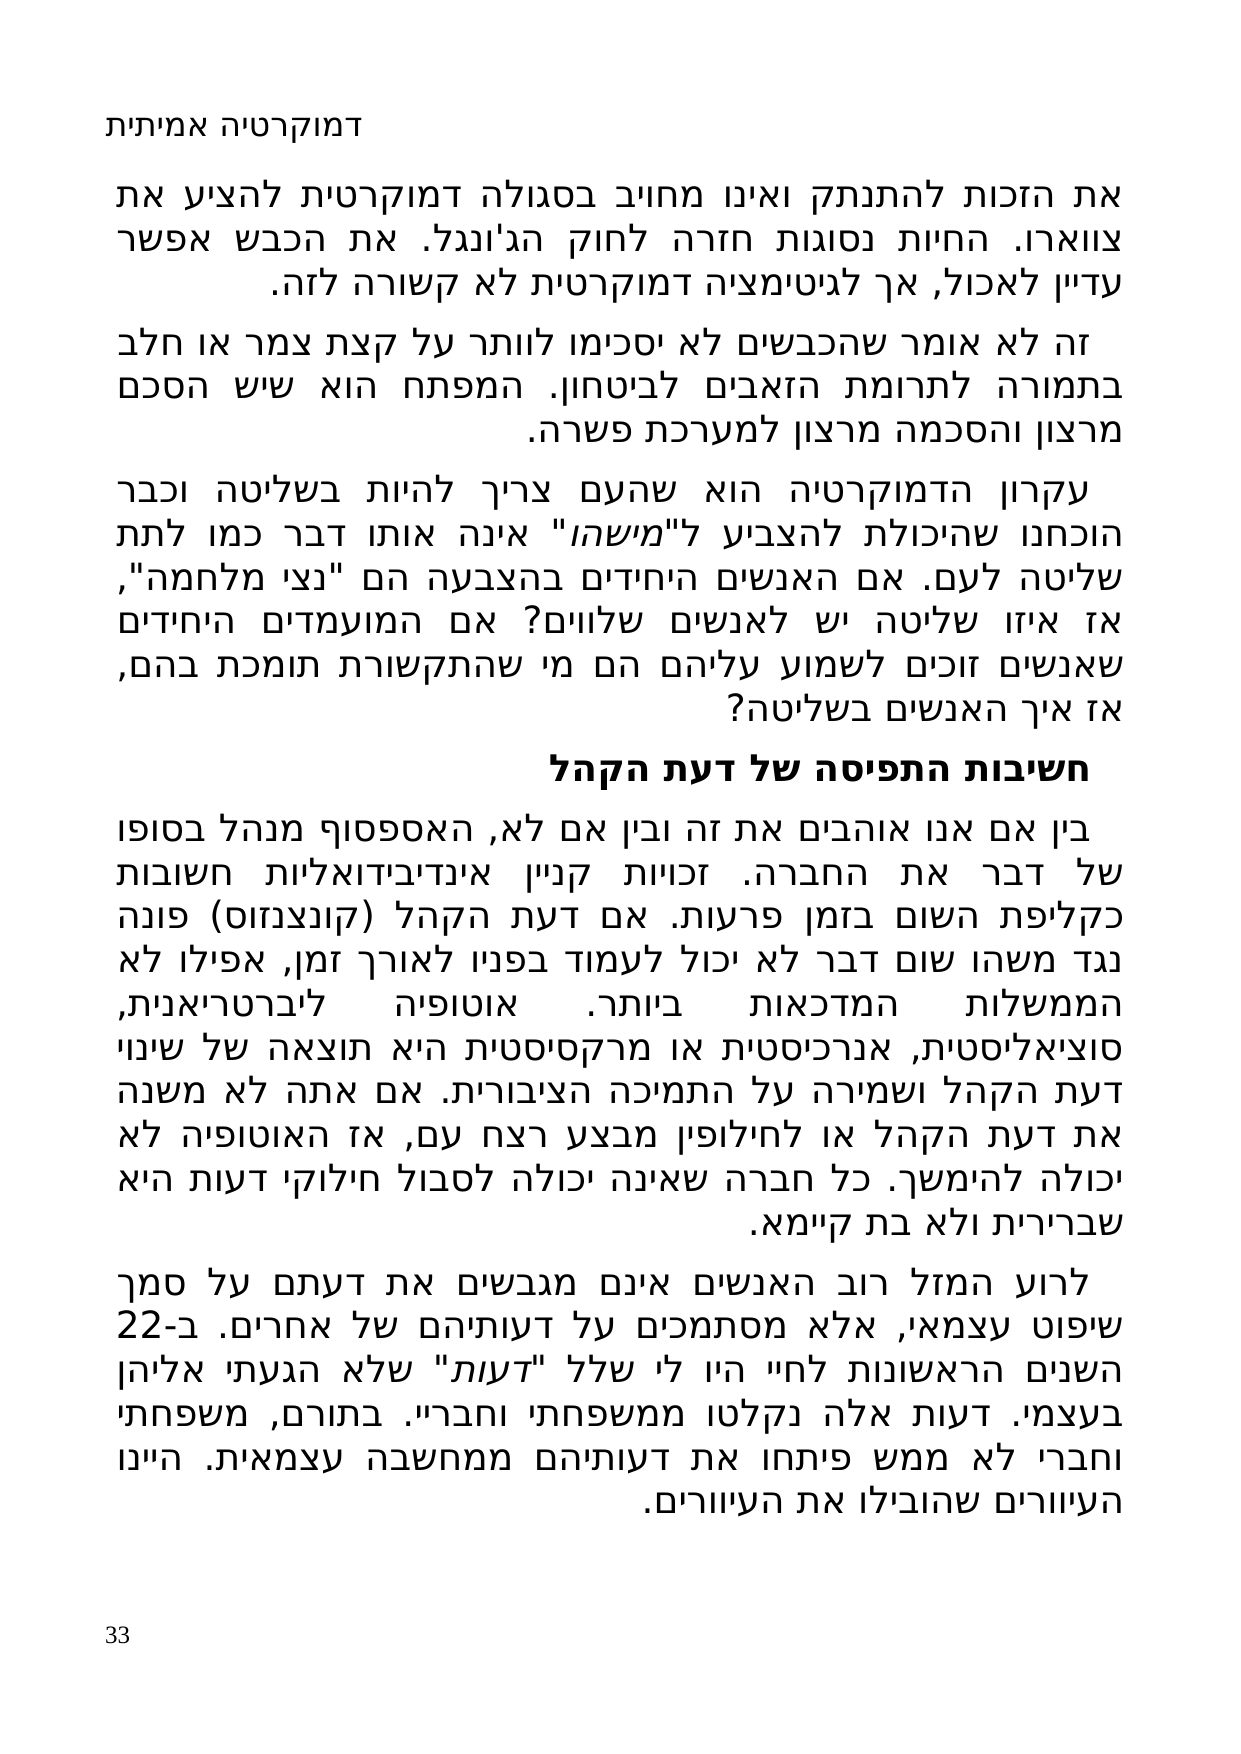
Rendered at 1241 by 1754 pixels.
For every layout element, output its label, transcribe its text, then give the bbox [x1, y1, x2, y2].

text את הזכות להתנתק ואינו מחויב בסגולה דמוקרטית להציע את צווארו. החיות נסוגות חזרה לחוק הג'ונגל. את הכבש אפשר עדיין לאכול, אך לגיטימציה דמוקרטית לא קשורה לזה. [116, 172, 1124, 304]
text לרוע המזל רוב האנשים אינם מגבשים את דעתם על סמך שיפוט עצמאי, אלא מסתמכים על דעותיהם של אחרים. ב-22 השנים הראשונות לחיי היו לי שלל "דעות" שלא הגעתי אליהן בעצמי. דעות אלה נקלטו ממשפחתי וחבריי. בתורם, משפחתי וחברי לא ממש פיתחו את דעותיהם ממחשבה עצמאית. היינו העיוורים שהובילו את העיוורים. [116, 1260, 1124, 1522]
text עקרון הדמוקרטיה הוא שהעם צריך להיות בשליטה וכבר הוכחנו שהיכולת להצביע ל"מישהו" אינה אותו דבר כמו לתת שליטה לעם. אם האנשים היחידים בהצבעה הם "נצי מלחמה", אז איזו שליטה יש לאנשים שלווים? אם המועמדים היחידים שאנשים זוכים לשמוע עליהם הם מי שהתקשורת תומכת בהם, אז איך האנשים בשליטה? [116, 467, 1124, 730]
text חשיבות התפיסה של דעת הקהל [116, 746, 1124, 790]
text זה לא אומר שהכבשים לא יסכימו לוותר על קצת צמר או חלב בתמורה לתרומת הזאבים לביטחון. המפתח הוא שיש הסכם מרצון והסכמה מרצון למערכת פשרה. [116, 320, 1124, 451]
text בין אם אנו אוהבים את זה ובין אם לא, האספסוף מנהל בסופו של דבר את החברה. זכויות קניין אינדיבידואליות חשובות כקליפת השום בזמן פרעות. אם דעת הקהל (קונצנזוס) פונה נגד משהו שום דבר לא יכול לעמוד בפניו לאורך זמן, אפילו לא הממשלות המדכאות ביותר. אוטופיה ליברטריאנית, סוציאליסטית, אנרכיסטית או מרקסיסטית היא תוצאה של שינוי דעת הקהל ושמירה על התמיכה הציבורית. אם אתה לא משנה את דעת הקהל או לחילופין מבצע רצח עם, אז האוטופיה לא יכולה להימשך. כל חברה שאינה יכולה לסבול חילוקי דעות היא שברירית ולא בת קיימא. [116, 806, 1124, 1244]
